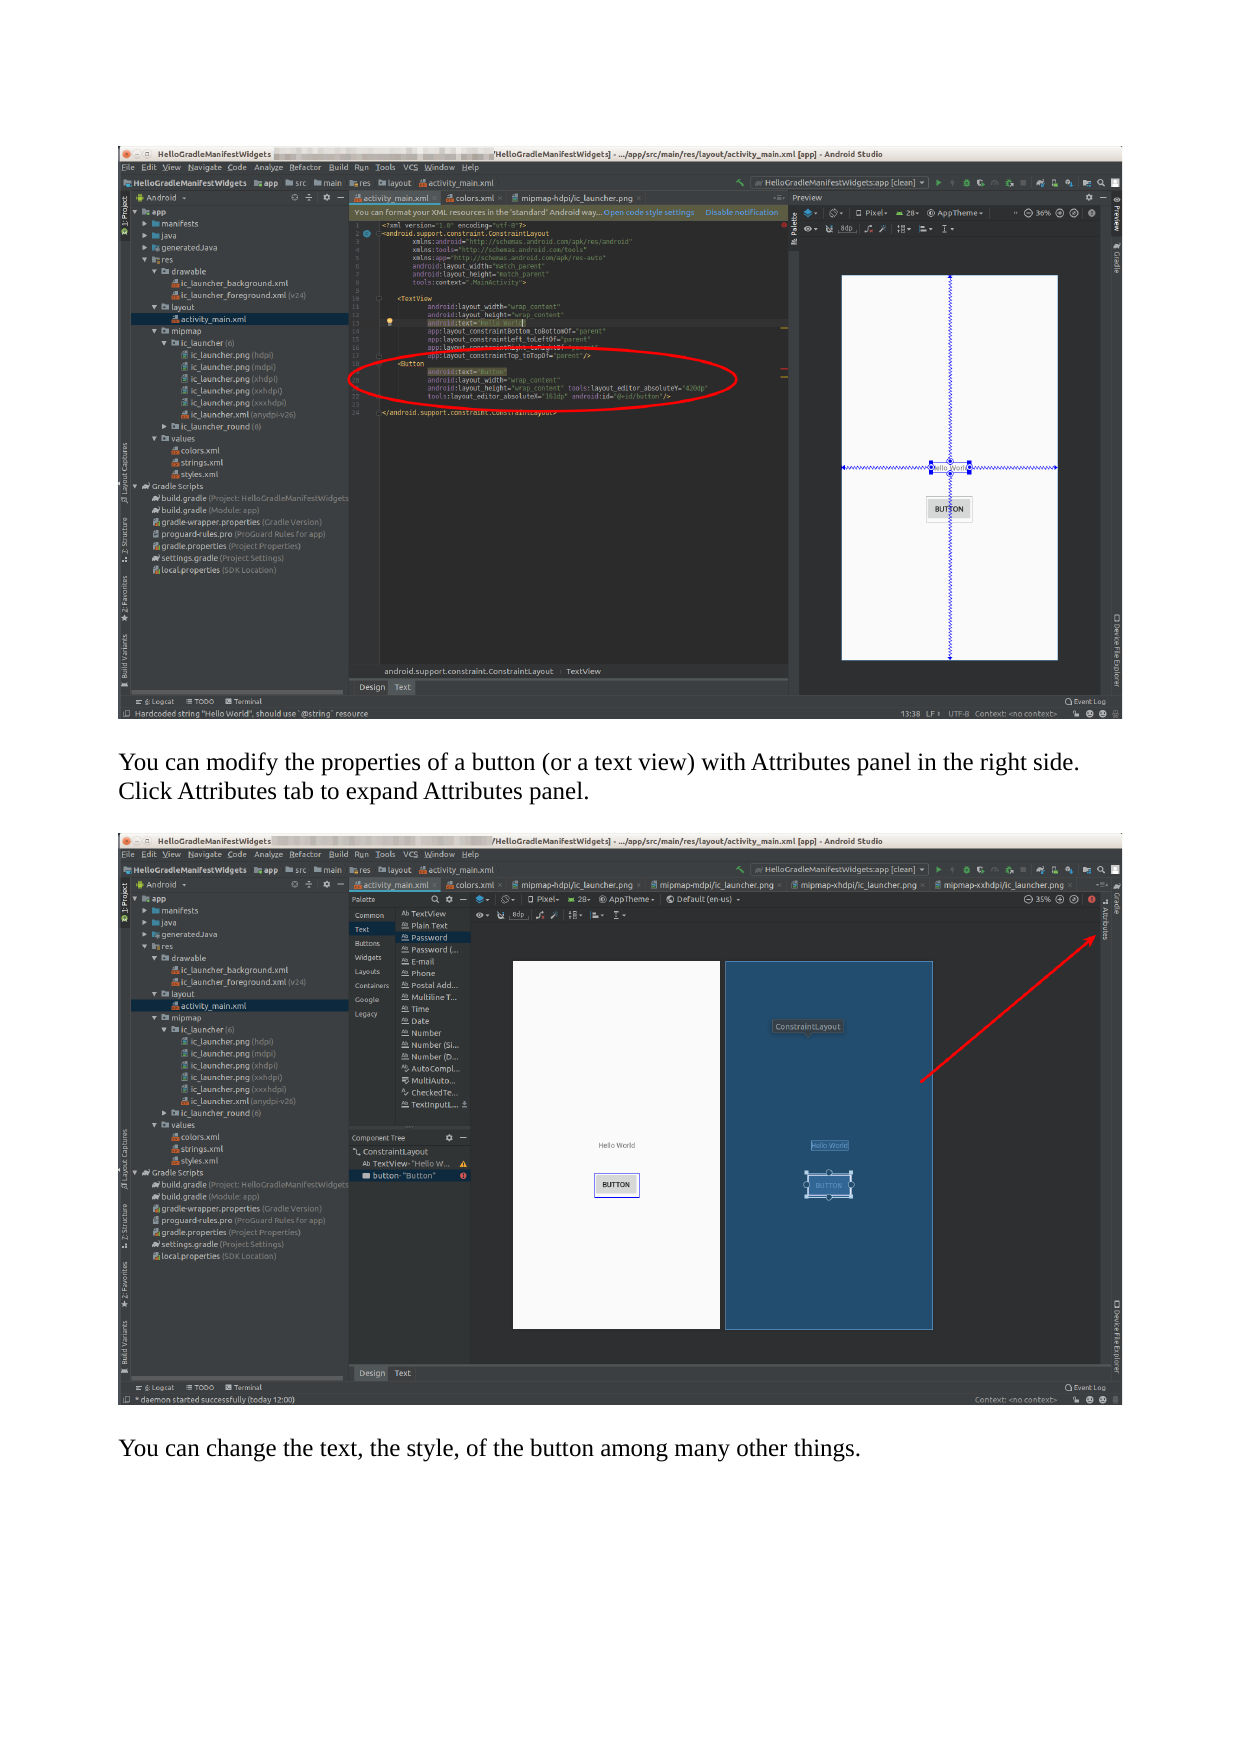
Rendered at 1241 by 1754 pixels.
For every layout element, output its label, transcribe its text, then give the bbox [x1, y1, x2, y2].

text You can change the text, the style, of the button among many other things. [118, 1433, 1122, 1462]
picture [118, 146, 1123, 719]
text You can modify the properties of a button (or a text view) with Attributes panel in the right side. Click Attributes tab to expand Attributes panel. [118, 747, 1122, 804]
picture [118, 833, 1123, 1405]
